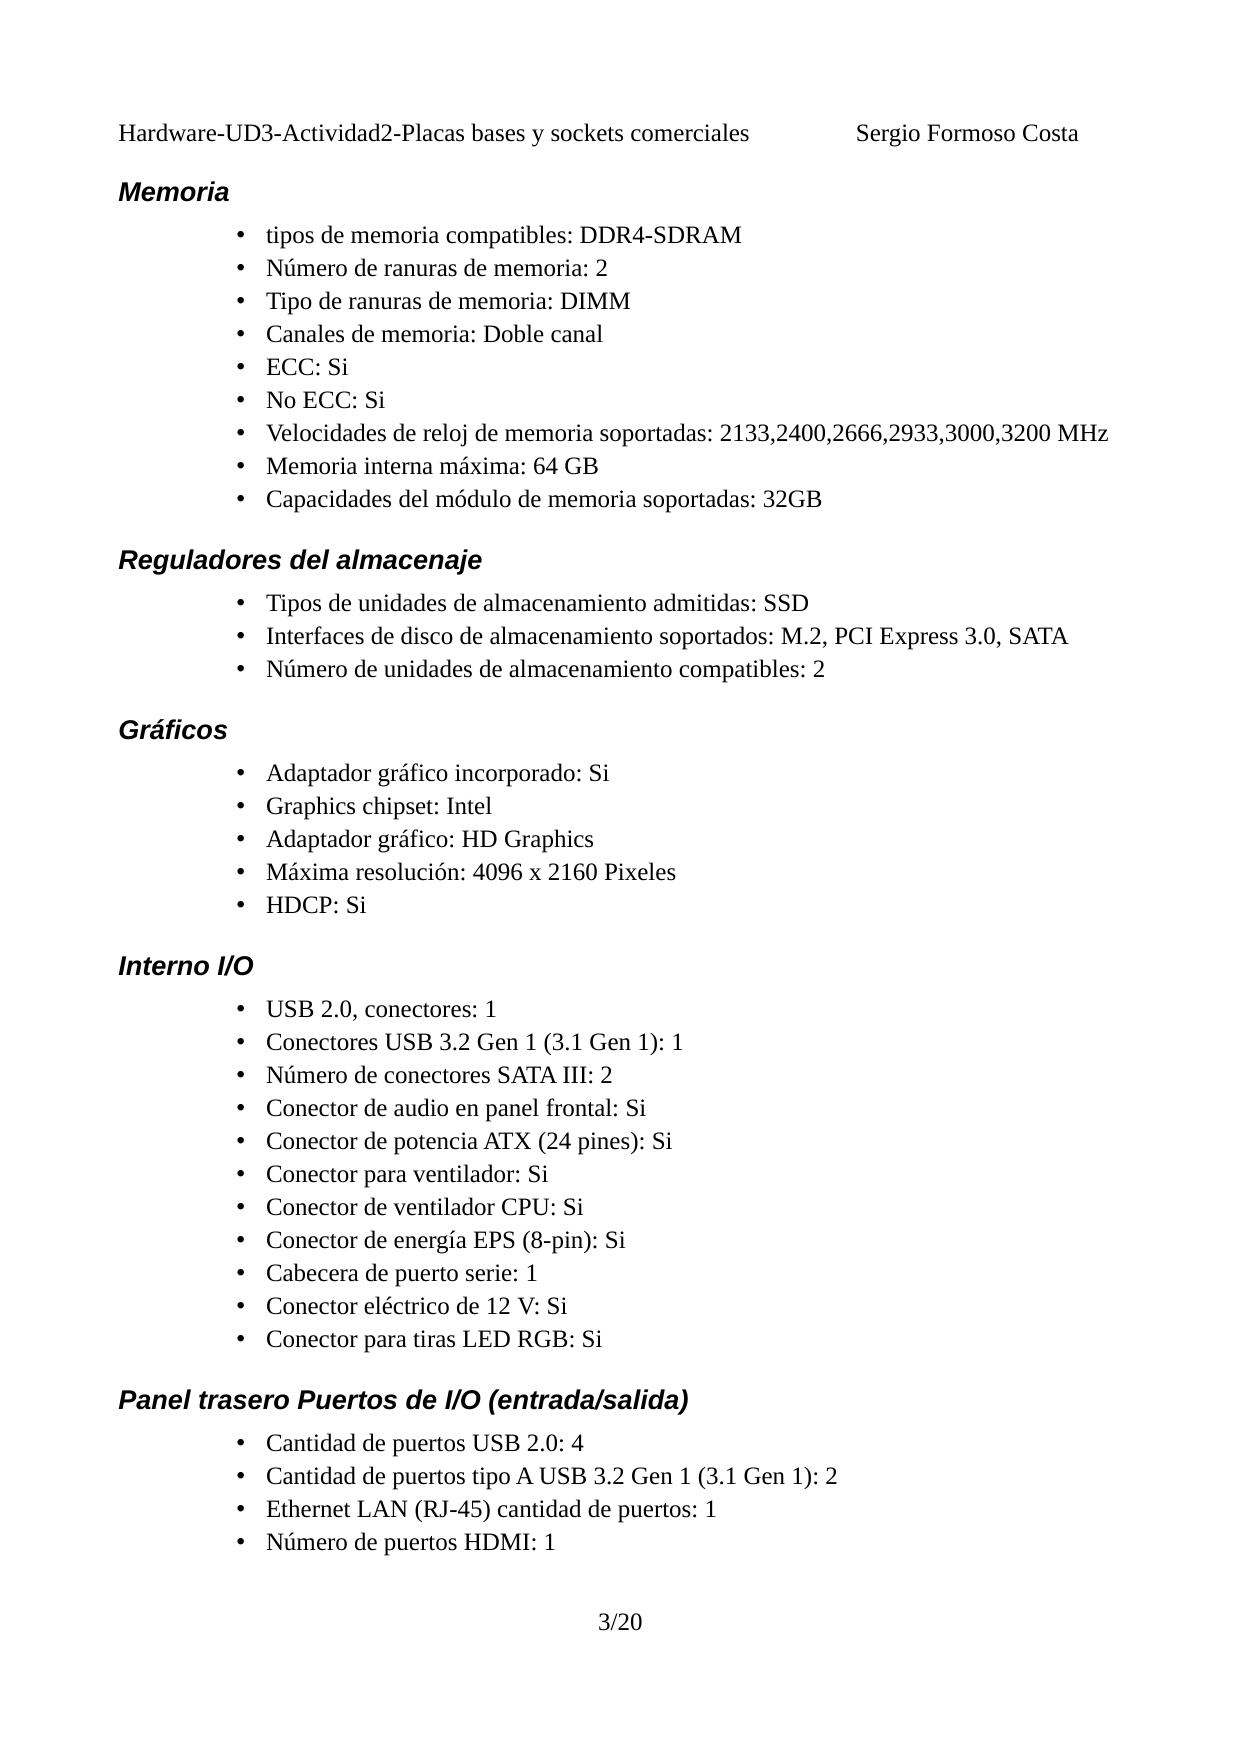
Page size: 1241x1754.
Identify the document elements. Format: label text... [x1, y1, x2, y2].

list Conector de ventilador CPU: Si [236, 1192, 1122, 1221]
list Tipos de unidades de almacenamiento admitidas: SSD [236, 588, 1122, 617]
list Número de unidades de almacenamiento compatibles: 2 [236, 654, 1122, 683]
list Ethernet LAN (RJ-45) cantidad de puertos: 1 [236, 1494, 1122, 1523]
list Número de puertos HDMI: 1 [236, 1527, 1122, 1556]
subtitle Panel trasero Puertos de I/O (entrada/salida) [118, 1384, 1122, 1416]
list Conector eléctrico de 12 V: Si [236, 1291, 1122, 1320]
list Velocidades de reloj de memoria soportadas: 2133,2400,2666,2933,3000,3200 MHz [236, 418, 1122, 447]
list tipos de memoria compatibles: DDR4-SDRAM [236, 220, 1122, 249]
list Conector de audio en panel frontal: Si [236, 1093, 1122, 1122]
list Conector para tiras LED RGB: Si [236, 1324, 1122, 1353]
list Conector de energía EPS (8-pin): Si [236, 1225, 1122, 1254]
list Interfaces de disco de almacenamiento soportados: M.2, PCI Express 3.0, SATA [236, 621, 1122, 650]
list No ECC: Si [236, 385, 1122, 414]
list Máxima resolución: 4096 x 2160 Pixeles [236, 857, 1122, 886]
list Conector de potencia ATX (24 pines): Si [236, 1126, 1122, 1155]
subtitle Interno I/O [118, 950, 1122, 981]
list Capacidades del módulo de memoria soportadas: 32GB [236, 484, 1122, 513]
list Conector para ventilador: Si [236, 1159, 1122, 1188]
list Número de conectores SATA III: 2 [236, 1060, 1122, 1089]
list Memoria interna máxima: 64 GB [236, 451, 1122, 480]
list Graphics chipset: Intel [236, 791, 1122, 820]
list Tipo de ranuras de memoria: DIMM [236, 286, 1122, 315]
list Cantidad de puertos USB 2.0: 4 [236, 1428, 1122, 1457]
subtitle Gráficos [118, 714, 1122, 746]
list Adaptador gráfico incorporado: Si [236, 758, 1122, 787]
subtitle Memoria [118, 176, 1122, 208]
list Número de ranuras de memoria: 2 [236, 253, 1122, 282]
list Conectores USB 3.2 Gen 1 (3.1 Gen 1): 1 [236, 1027, 1122, 1056]
list Cantidad de puertos tipo A USB 3.2 Gen 1 (3.1 Gen 1): 2 [236, 1461, 1122, 1490]
list USB 2.0, conectores: 1 [236, 994, 1122, 1023]
list Cabecera de puerto serie: 1 [236, 1258, 1122, 1287]
subtitle Reguladores del almacenaje [118, 544, 1122, 576]
list HDCP: Si [236, 890, 1122, 919]
list ECC: Si [236, 352, 1122, 381]
list Adaptador gráfico: HD Graphics [236, 824, 1122, 853]
list Canales de memoria: Doble canal [236, 319, 1122, 348]
